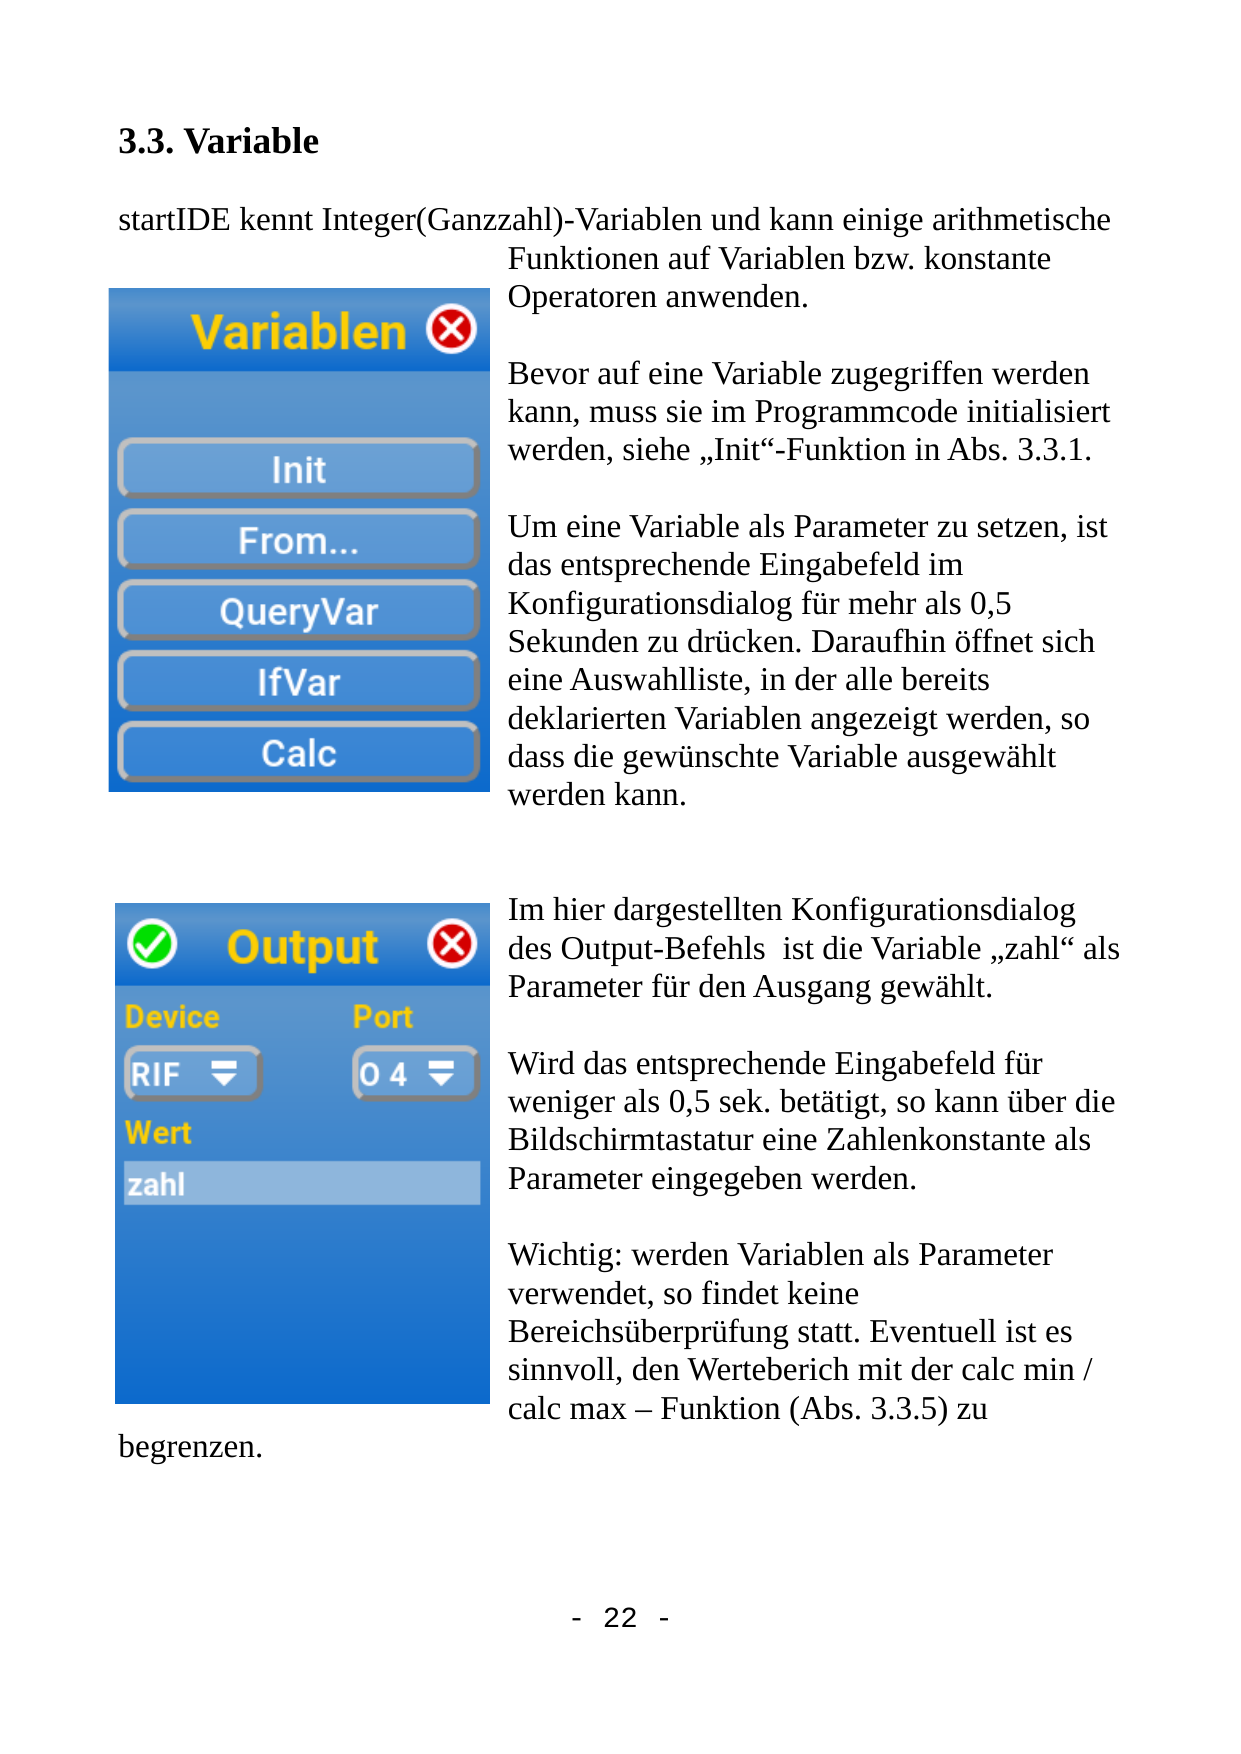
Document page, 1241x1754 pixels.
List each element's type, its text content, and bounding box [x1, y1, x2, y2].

text Im hier dargestellten Konfigurationsdialog des Output-Befehls ist die Variable „zahl“ als Parameter für den Ausgang gewählt. [118, 889, 1122, 1004]
text Wird das entsprechende Eingabefeld für weniger als 0,5 sek. betätigt, so kann über die Bildschirmtastatur eine Zahlenkonstante als Parameter eingegeben werden. [490, 1043, 1122, 1196]
picture [115, 903, 490, 1404]
text Bevor auf eine Variable zugegriffen werden kann, muss sie im Programmcode initialisiert werden, siehe „Init“-Funktion in Abs. 3.3.1. [490, 353, 1122, 468]
picture [108, 288, 490, 792]
text 3.3. Variable [118, 118, 1122, 161]
text startIDE kennt Integer(Ganzzahl)-Variablen und kann einige arithmetische Funktionen auf Variablen bzw. konstante Operatoren anwenden. [118, 199, 1122, 314]
text Um eine Variable als Parameter zu setzen, ist das entsprechende Eingabefeld im Konfigurationsdialog für mehr als 0,5 Sekunden zu drücken. Daraufhin öffnet sich eine Auswahlliste, in der alle bereits deklarierten Variablen angezeigt werden, so dass die gewünschte Variable ausgewählt werden kann. [118, 506, 1122, 813]
text Wichtig: werden Variablen als Parameter verwendet, so findet keine Bereichsüberprüfung statt. Eventuell ist es sinnvoll, den Werteberich mit der calc min / calc max – Funktion (Abs. 3.3.5) zu begrenzen. [118, 1234, 1122, 1464]
